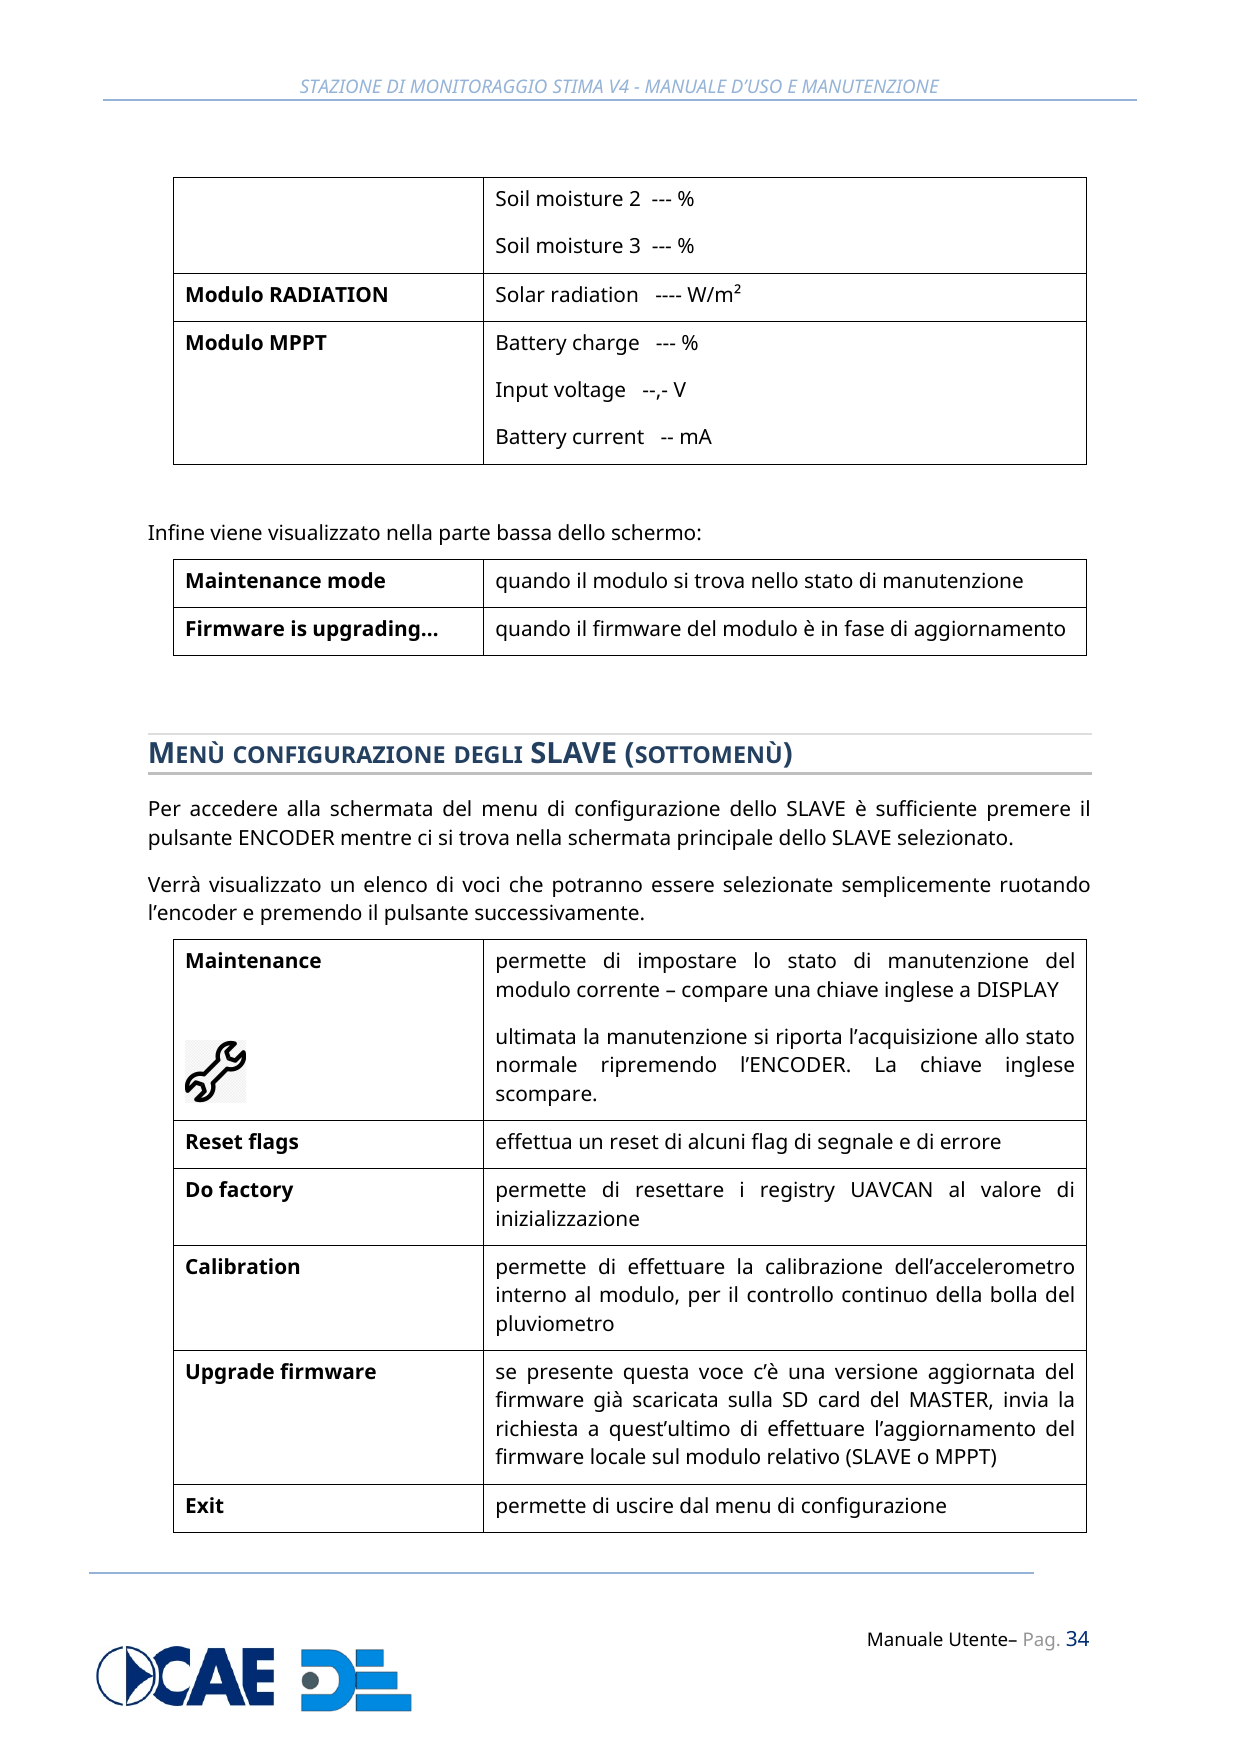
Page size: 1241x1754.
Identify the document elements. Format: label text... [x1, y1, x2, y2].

table_cell Modulo MPPT [174, 322, 483, 463]
table_cell Calibration [174, 1246, 483, 1350]
table_cell Battery charge --- % Input voltage --,- V Battery current -- mA [484, 322, 1086, 463]
table_cell Modulo RADIATION [174, 274, 483, 321]
text Infine viene visualizzato nella parte bassa dello schermo: [148, 518, 1092, 546]
table_cell permette di resettare i registry UAVCAN al valore di inizializzazione [484, 1169, 1086, 1245]
table_cell [174, 178, 483, 273]
text Per accedere alla schermata del menu di configurazione dello SLAVE è sufficiente premere il pulsante ENCODER mentre ci si trova nella schermata principale dello SLAVE selezionato. [148, 794, 1092, 851]
table_cell Exit [174, 1485, 483, 1532]
table_header Maintenance [174, 940, 483, 1120]
table_header Maintenance mode [174, 560, 483, 607]
table_cell Reset flags [174, 1121, 483, 1168]
table_cell permette di uscire dal menu di configurazione [484, 1485, 1086, 1532]
table_cell Soil moisture 2 --- % Soil moisture 3 --- % [484, 178, 1086, 273]
table_cell se presente questa voce c’è una versione aggiornata del firmware già scaricata sulla SD card del MASTER, invia la richiesta a quest’ultimo di effettuare l’aggiornamento del firmware locale sul modulo relativo (SLAVE o MPPT) [484, 1351, 1086, 1483]
table_cell permette di effettuare la calibrazione dell’accelerometro interno al modulo, per il controllo continuo della bolla del pluviometro [484, 1246, 1086, 1350]
table_cell Do factory [174, 1169, 483, 1245]
table_header quando il modulo si trova nello stato di manutenzione [484, 560, 1086, 607]
table_cell effettua un reset di alcuni flag di segnale e di errore [484, 1121, 1086, 1168]
table_cell quando il firmware del modulo è in fase di aggiornamento [484, 608, 1086, 655]
table_header permette di impostare lo stato di manutenzione del modulo corrente – compare una chiave inglese a DISPLAY ultimata la manutenzione si riporta l’acquisizione allo stato normale ripremendo l’ENCODER. La chiave inglese scompare. [484, 940, 1086, 1120]
subtitle Menù configurazione degli SLAVE (sottomenù) [148, 735, 1092, 772]
table_cell Firmware is upgrading… [174, 608, 483, 655]
text Verrà visualizzato un elenco di voci che potranno essere selezionate semplicemente ruotando l’encoder e premendo il pulsante successivamente. [148, 870, 1092, 927]
table_cell Solar radiation ---- W/m² [484, 274, 1086, 321]
table_cell Upgrade firmware [174, 1351, 483, 1483]
